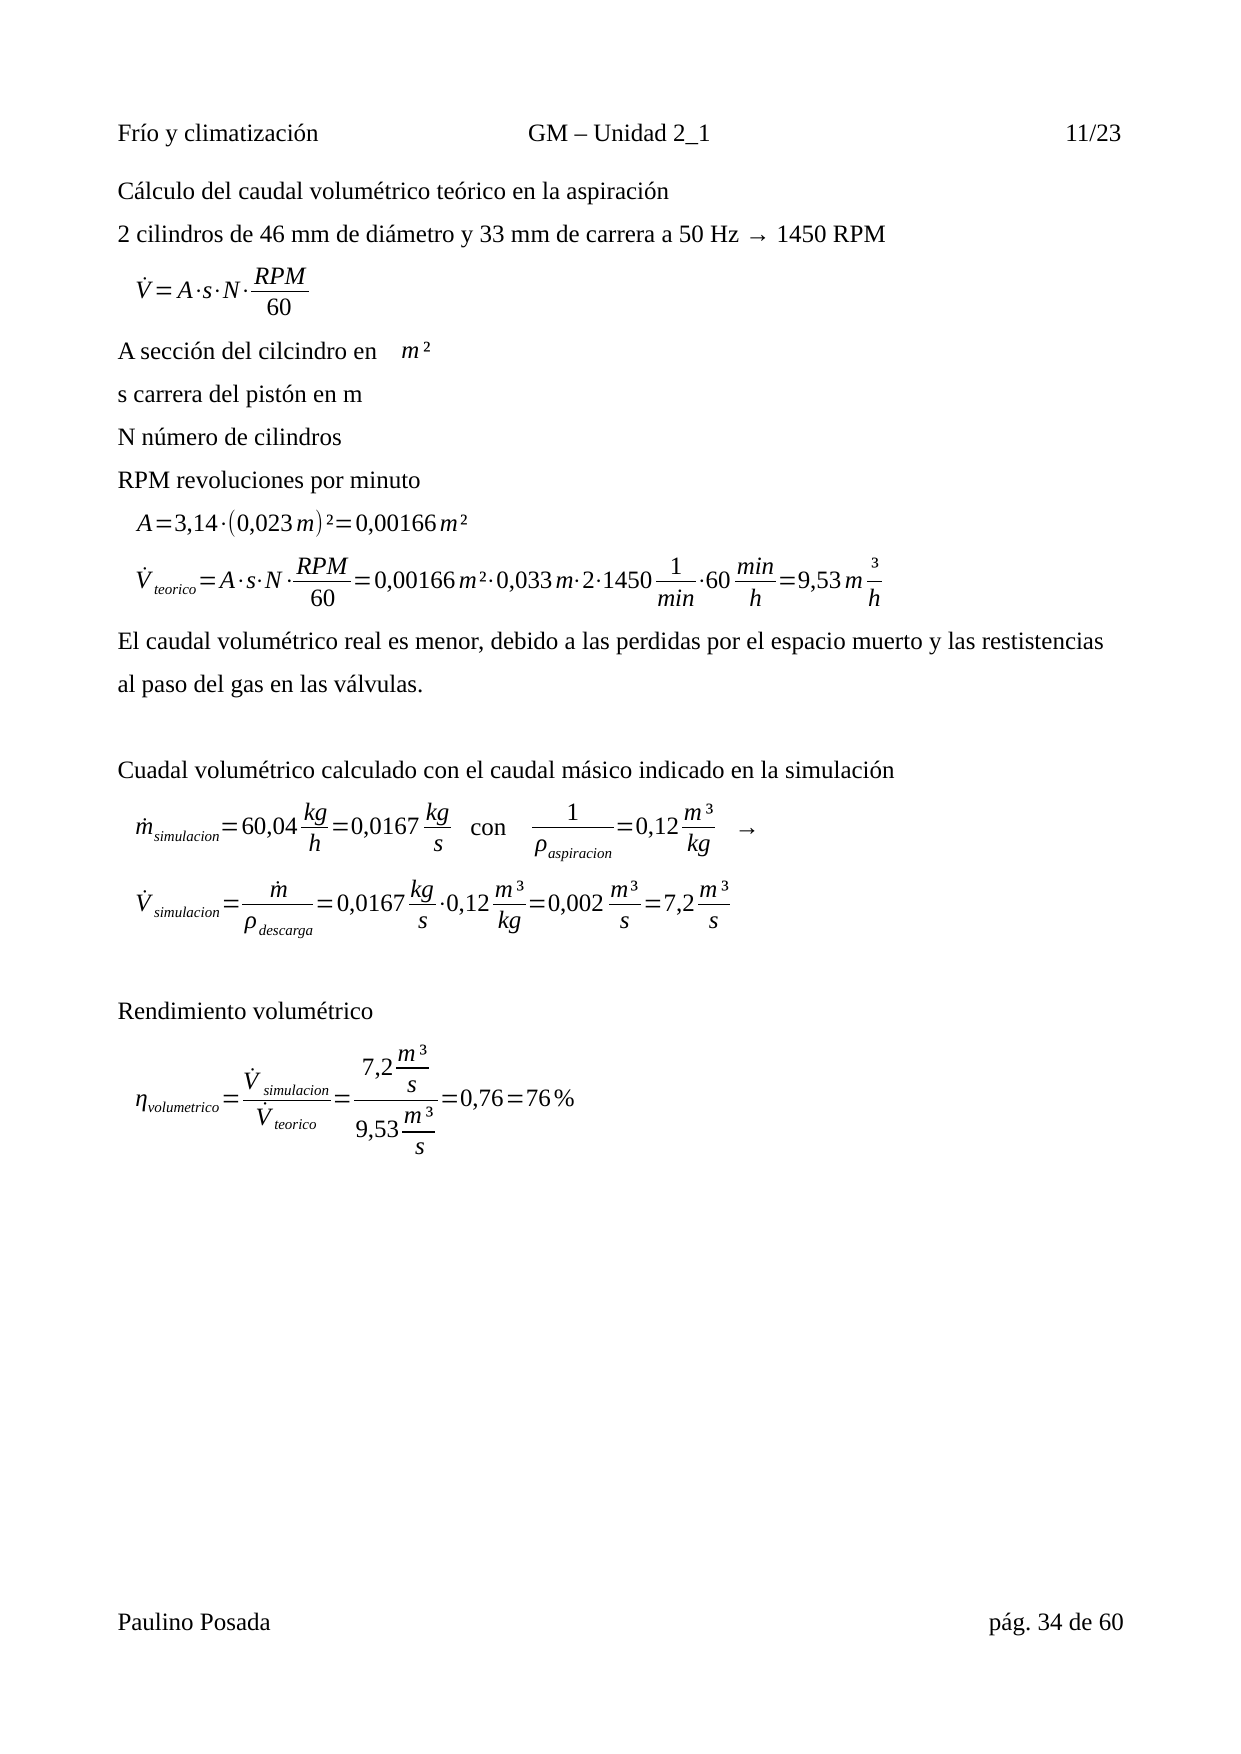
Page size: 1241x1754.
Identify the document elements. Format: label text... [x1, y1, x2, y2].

text Cálculo del caudal volumétrico teórico en la aspiración [117, 176, 1123, 205]
text El caudal volumétrico real es menor, debido a las perdidas por el espacio muerto y las restistencias al paso del gas en las válvulas. [117, 626, 1123, 698]
text Cuadal volumétrico calculado con el caudal másico indicado en la simulación [117, 756, 1123, 784]
text con → [117, 799, 1123, 938]
text 2 cilindros de 46 mm de diámetro y 33 mm de carrera a 50 Hz → 1450 RPM [117, 219, 1123, 248]
text A sección del cilcindro en [117, 336, 1123, 365]
text s carrera del pistón en m [117, 379, 1123, 408]
text Rendimiento volumétrico [117, 996, 1123, 1025]
text N número de cilindros [117, 422, 1123, 451]
text RPM revoluciones por minuto [117, 465, 1123, 494]
